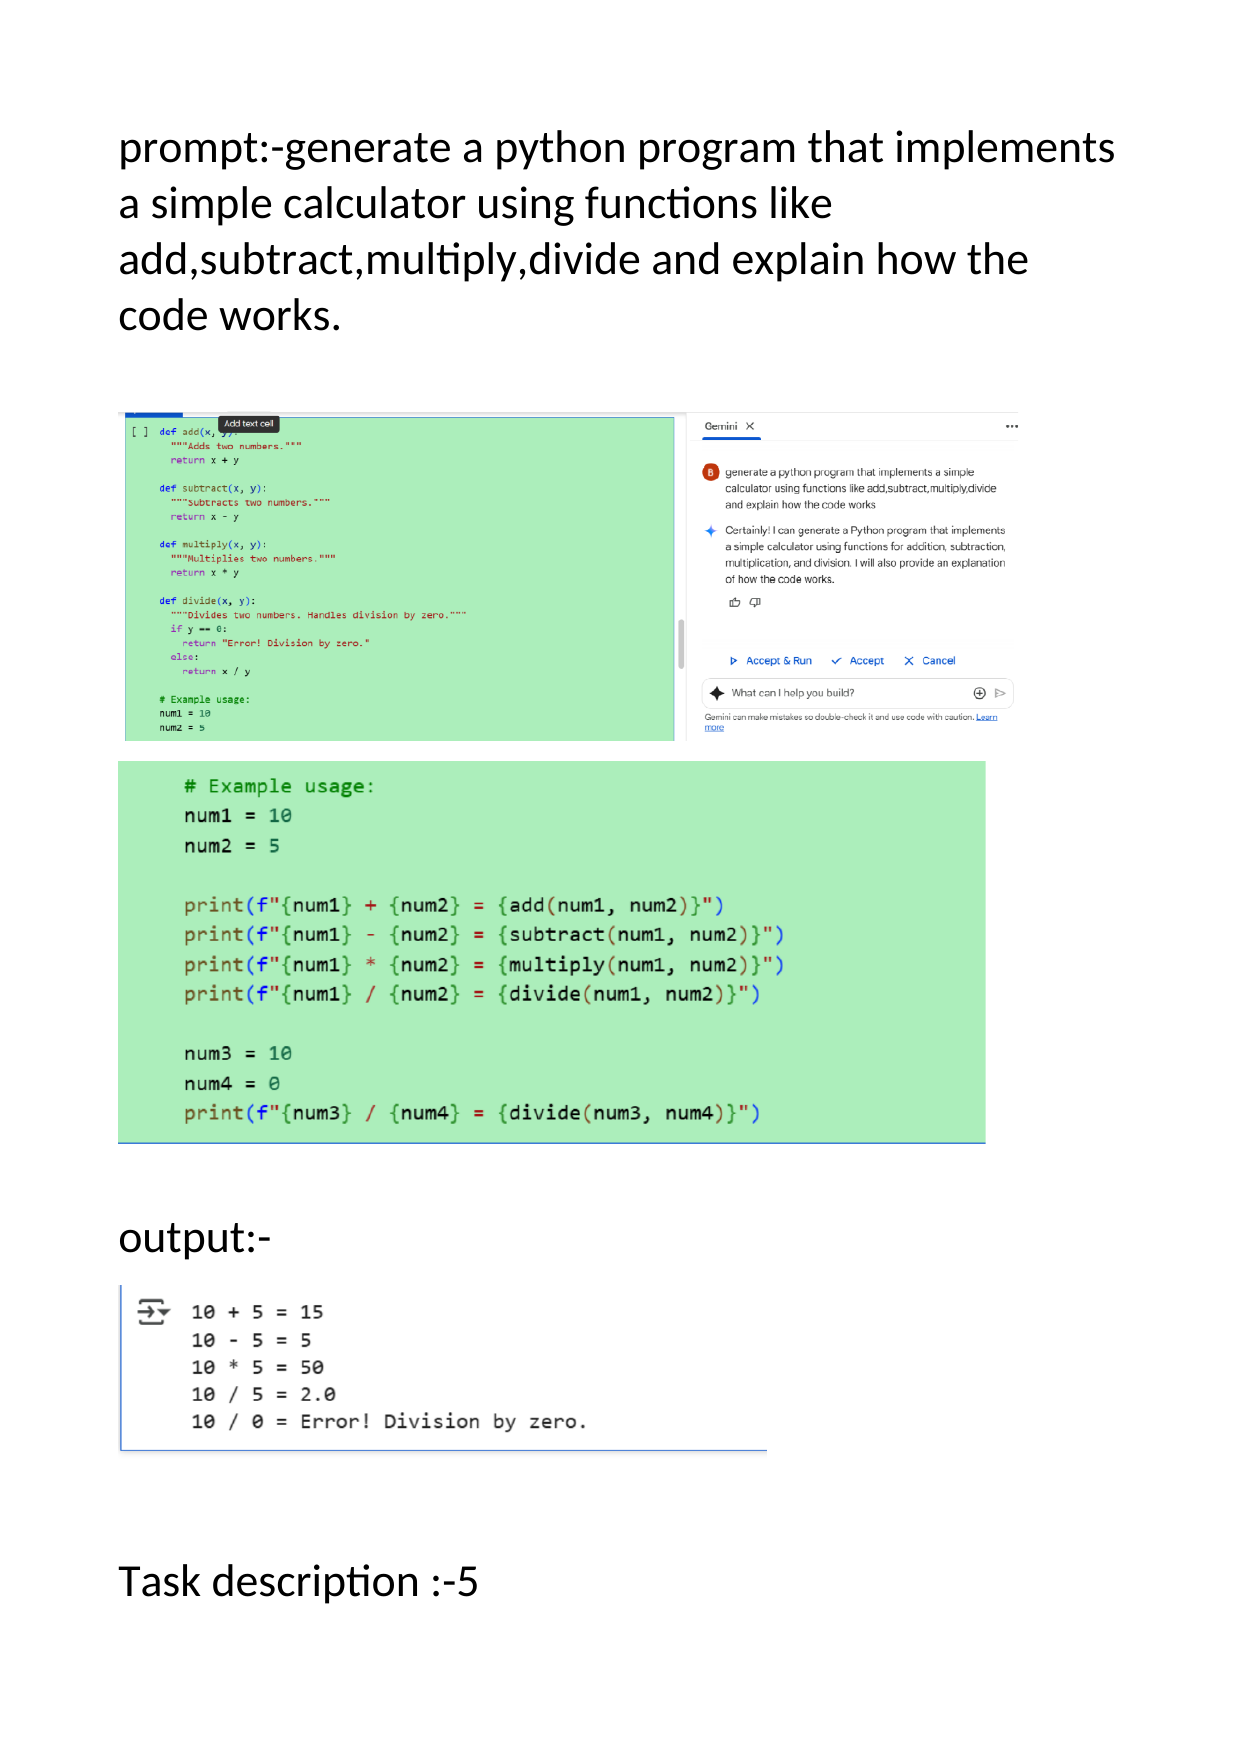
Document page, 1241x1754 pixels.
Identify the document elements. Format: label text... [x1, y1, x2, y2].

text prompt:-generate a python program that implements a simple calculator using functions like add,subtract,multiply,divide and explain how the code works. [118, 118, 1122, 342]
text output:- [118, 1208, 1122, 1264]
text Task description :-5 [118, 1552, 1122, 1608]
